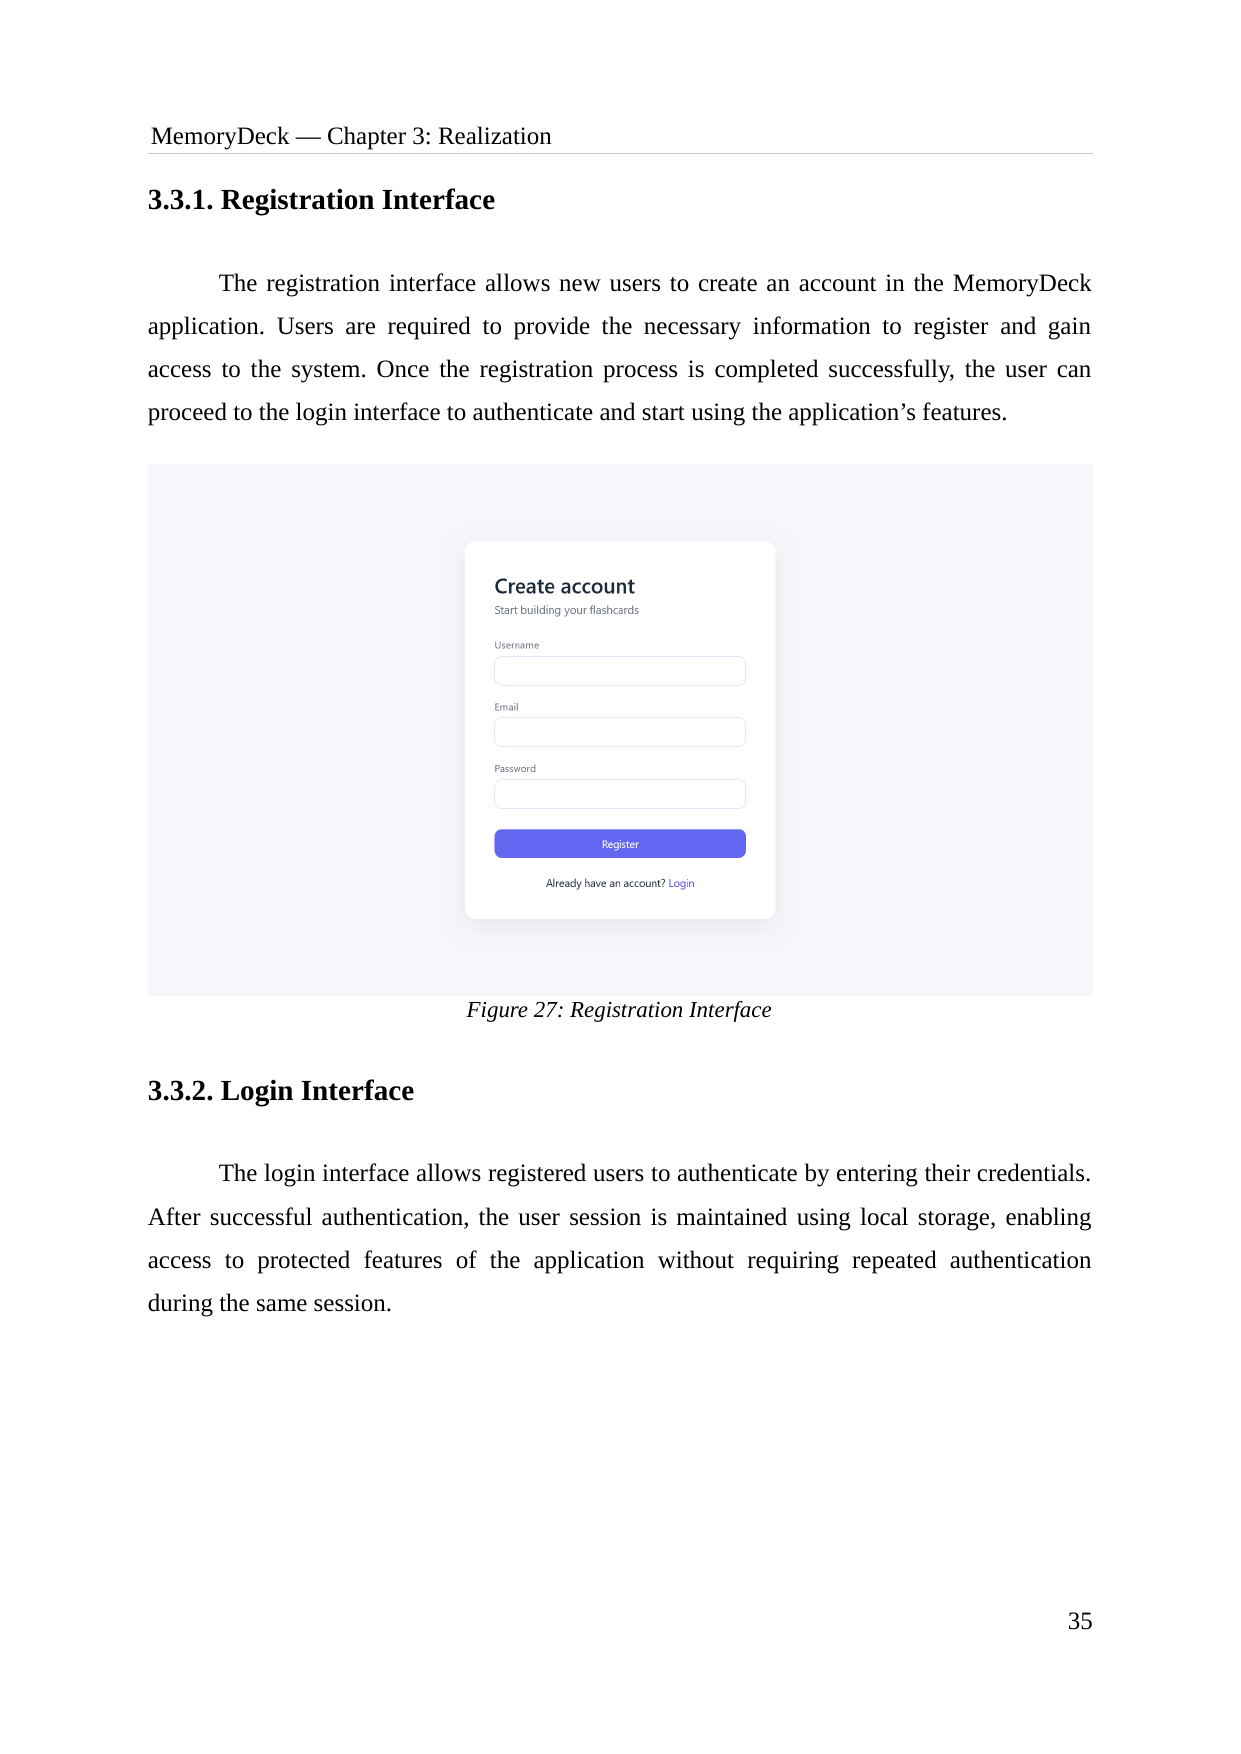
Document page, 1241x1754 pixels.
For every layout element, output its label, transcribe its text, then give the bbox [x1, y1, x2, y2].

text The registration interface allows new users to create an account in the MemoryDeck application. Users are required to provide the necessary information to register and gain access to the system. Once the registration process is completed successfully, the user can proceed to the login interface to authenticate and start using the application’s features. [148, 268, 1093, 426]
subtitle 3.3.2. Login Interface [148, 1022, 1093, 1106]
subtitle [148, 458, 1093, 464]
subtitle 3.3.1. Registration Interface [148, 182, 1093, 216]
text Figure 27: Registration Interface [148, 996, 1093, 1022]
text The login interface allows registered users to authenticate by entering their credentials. After successful authentication, the user session is maintained using local storage, enabling access to protected features of the application without requiring repeated authentication during the same session. [148, 1158, 1093, 1317]
picture [147, 464, 1093, 996]
